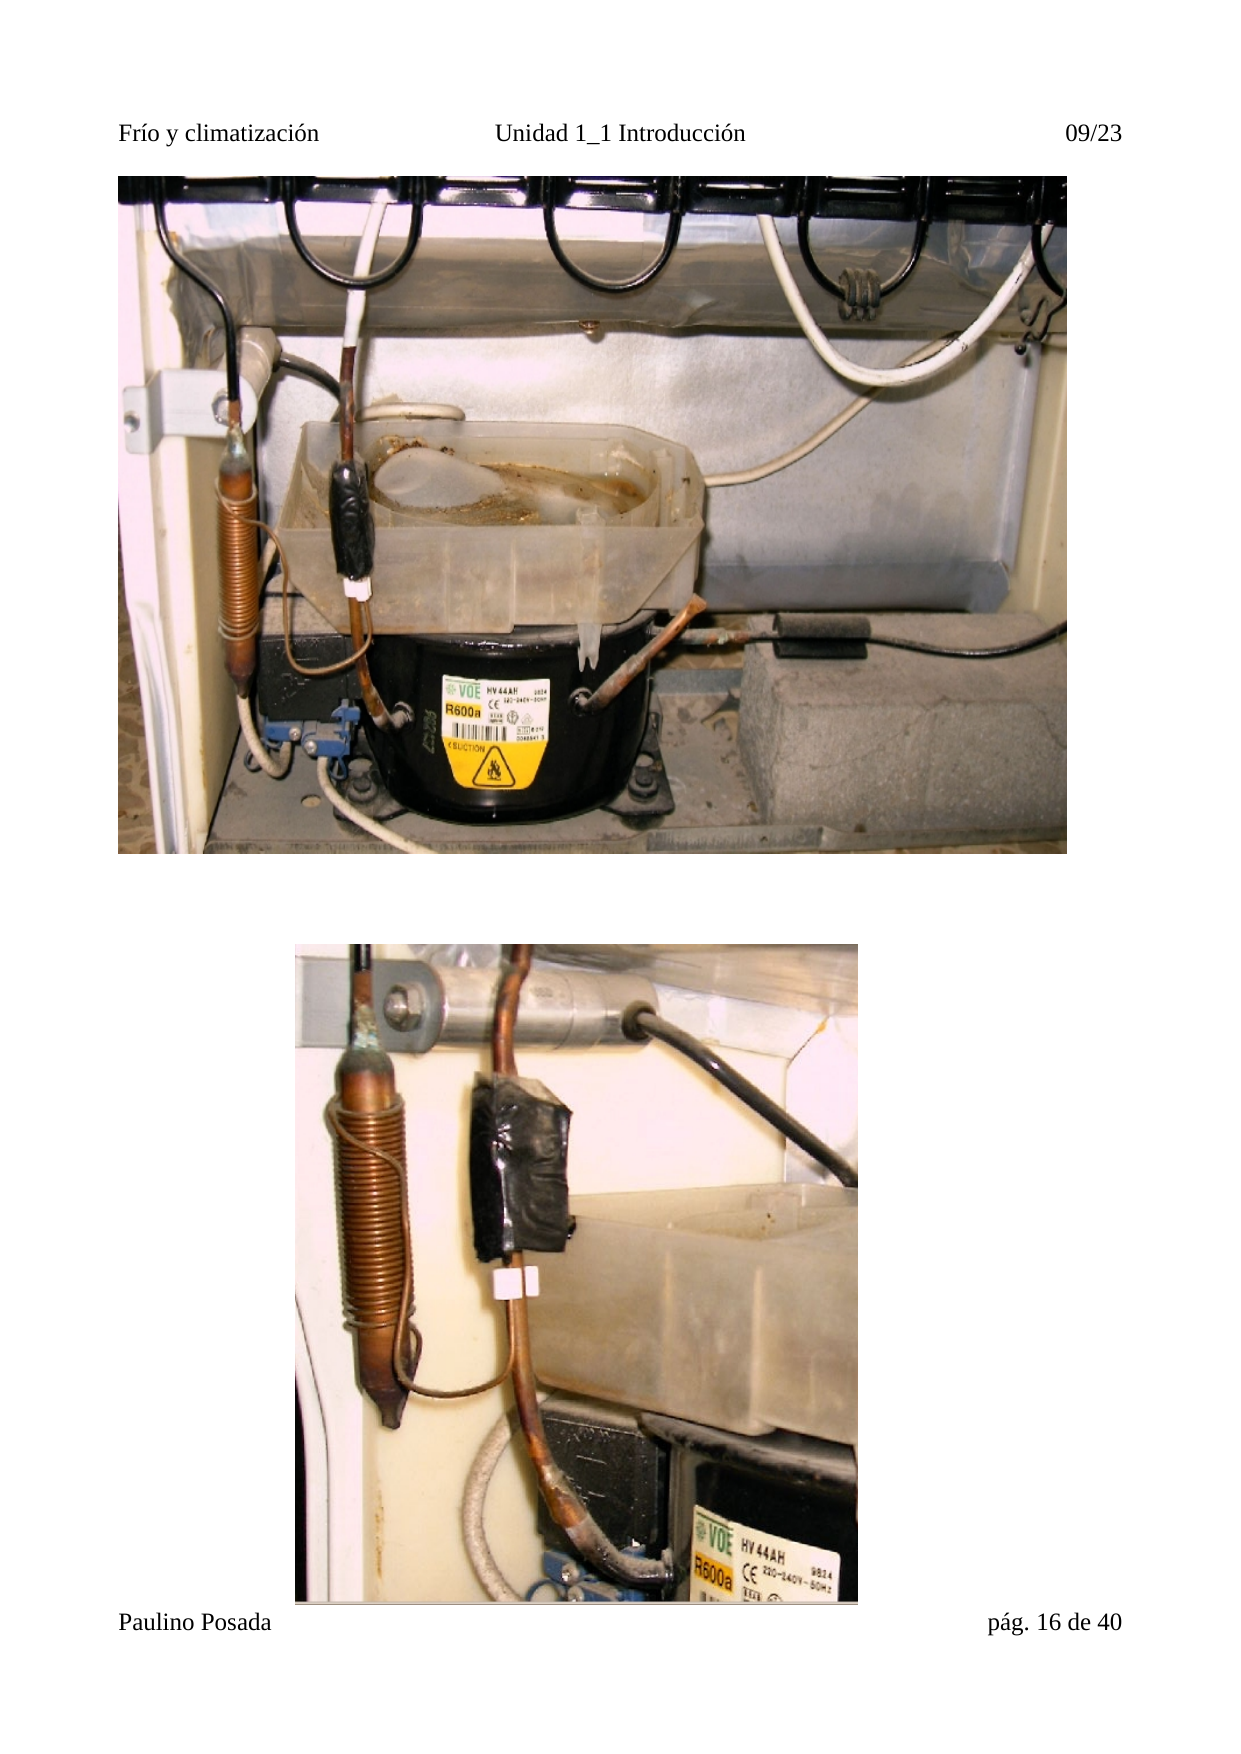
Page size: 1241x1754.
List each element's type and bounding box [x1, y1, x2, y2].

picture [295, 944, 858, 1605]
picture [118, 176, 1067, 854]
